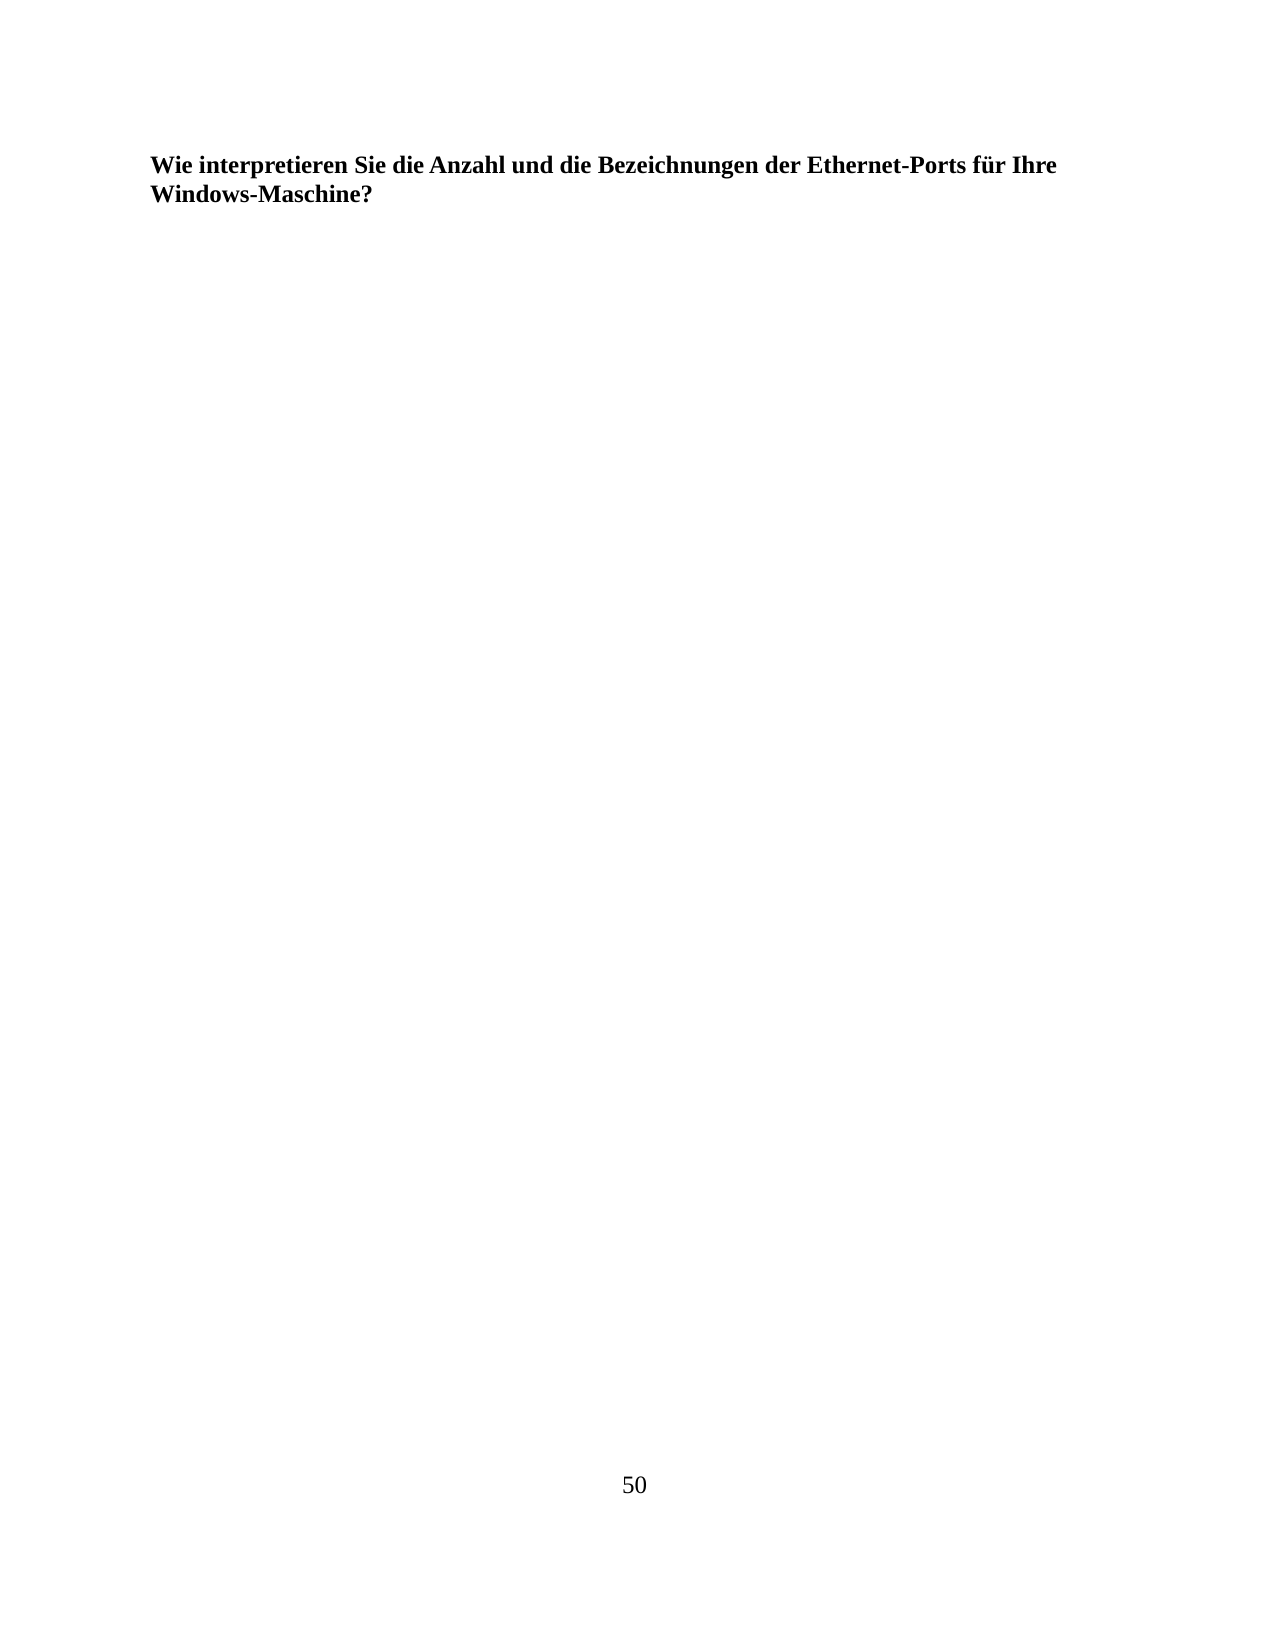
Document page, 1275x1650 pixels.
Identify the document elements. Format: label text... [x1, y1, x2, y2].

text Wie interpretieren Sie die Anzahl und die Bezeichnungen der Ethernet-Ports für Ihre Windows-Maschine? [150, 150, 1125, 207]
